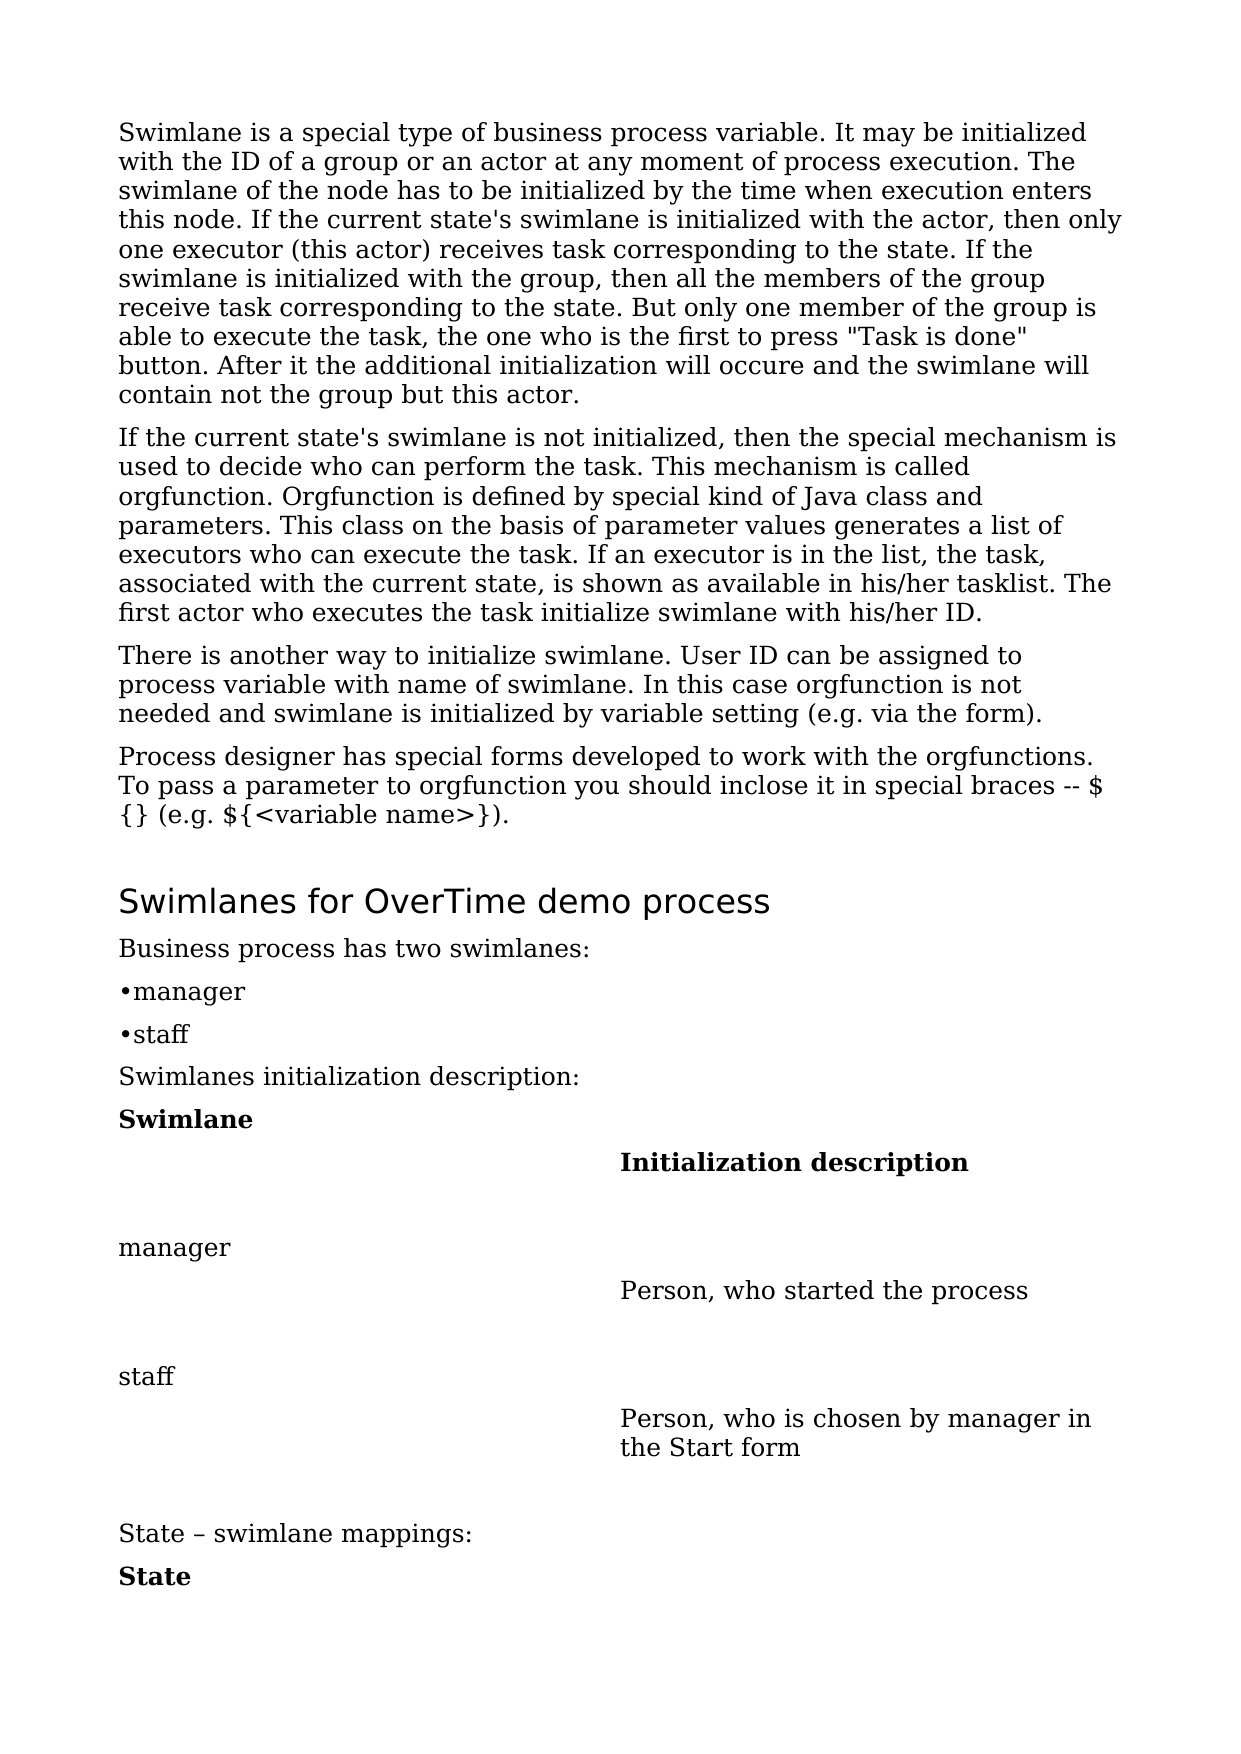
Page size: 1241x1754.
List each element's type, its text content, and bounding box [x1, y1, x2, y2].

text Swimlane is a special type of business process variable. It may be initialized with the ID of a group or an actor at any moment of process execution. The swimlane of the node has to be initialized by the time when execution enters this node. If the current state's swimlane is initialized with the actor, then only one executor (this actor) receives task corresponding to the state. If the swimlane is initialized with the group, then all the members of the group receive task corresponding to the state. But only one member of the group is able to execute the task, the one who is the first to press "Task is done" button. After it the additional initialization will occure and the swimlane will contain not the group but this actor. [118, 118, 1122, 410]
table_cell Person, who started the process [620, 1228, 1122, 1356]
text Process designer has special forms developed to work with the orgfunctions. To pass a parameter to orgfunction you should inclose it in special braces -- ${} (e.g. ${<variable name>}). [118, 742, 1122, 829]
table_cell manager [118, 1228, 620, 1356]
table_header Swimlane [118, 1099, 620, 1228]
list staff [118, 1020, 1122, 1049]
table_cell staff [118, 1356, 620, 1513]
list manager [118, 977, 1122, 1006]
table_cell Person, who is chosen by manager in the Start form [620, 1356, 1122, 1513]
table_header State [118, 1556, 620, 1599]
text If the current state's swimlane is not initialized, then the special mechanism is used to decide who can perform the task. This mechanism is called orgfunction. Orgfunction is defined by special kind of Java class and parameters. This class on the basis of parameter values generates a list of executors who can execute the task. If an executor is in the list, the task, associated with the current state, is shown as available in his/her tasklist. The first actor who executes the task initialize swimlane with his/her ID. [118, 423, 1122, 627]
subtitle Swimlanes for OverTime demo process [118, 882, 1122, 921]
text There is another way to initialize swimlane. User ID can be assigned to process variable with name of swimlane. In this case orgfunction is not needed and swimlane is initialized by variable setting (e.g. via the form). [118, 641, 1122, 728]
text Swimlanes initialization description: [118, 1063, 1122, 1092]
table_header Initialization description [620, 1099, 1122, 1228]
text State – swimlane mappings: [118, 1519, 1122, 1548]
table_header [620, 1556, 1122, 1599]
text Business process has two swimlanes: [118, 934, 1122, 964]
